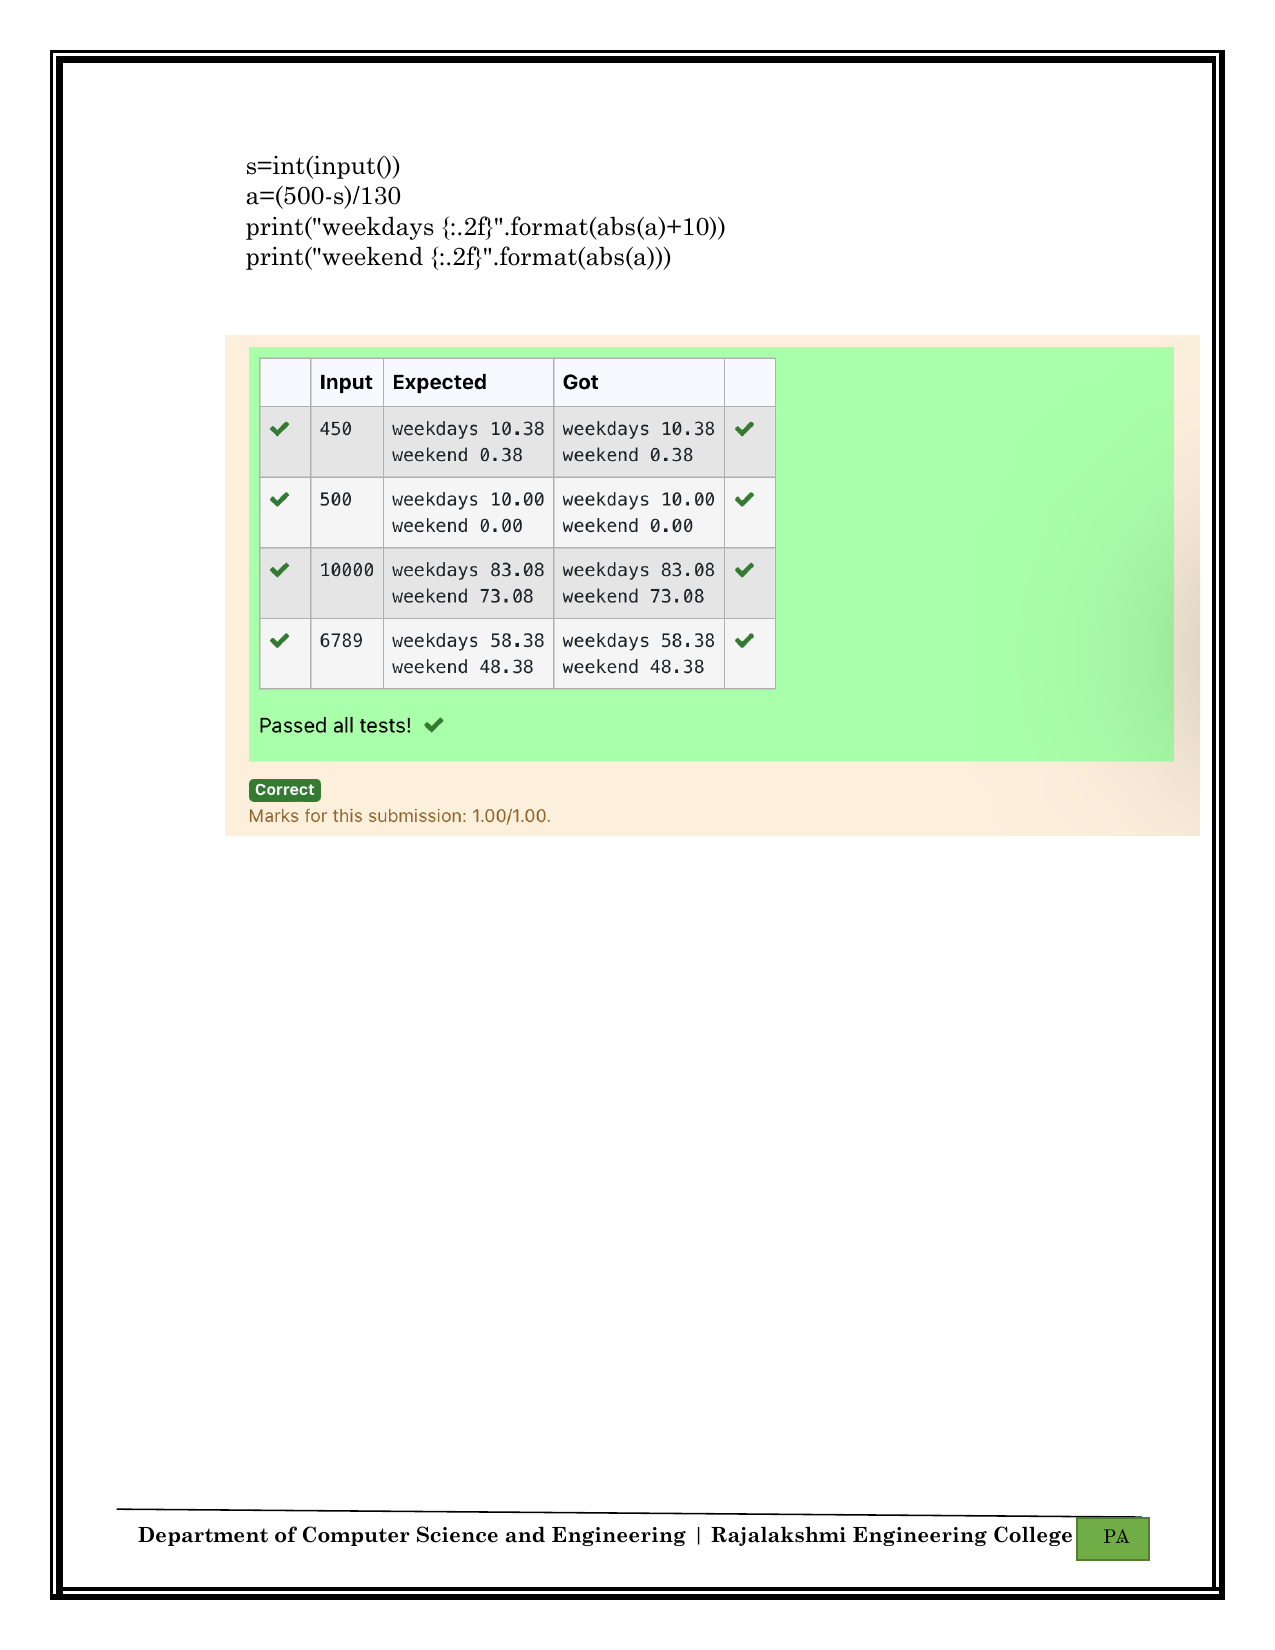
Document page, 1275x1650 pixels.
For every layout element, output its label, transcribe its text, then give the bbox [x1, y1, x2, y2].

picture [225, 335, 1200, 836]
text print("weekend {:.2f}".format(abs(a))) [150, 240, 1125, 270]
text print("weekdays {:.2f}".format(abs(a)+10)) [150, 210, 1125, 240]
text a=(500-s)/130 [150, 180, 1125, 210]
text s=int(input()) [150, 150, 1125, 180]
